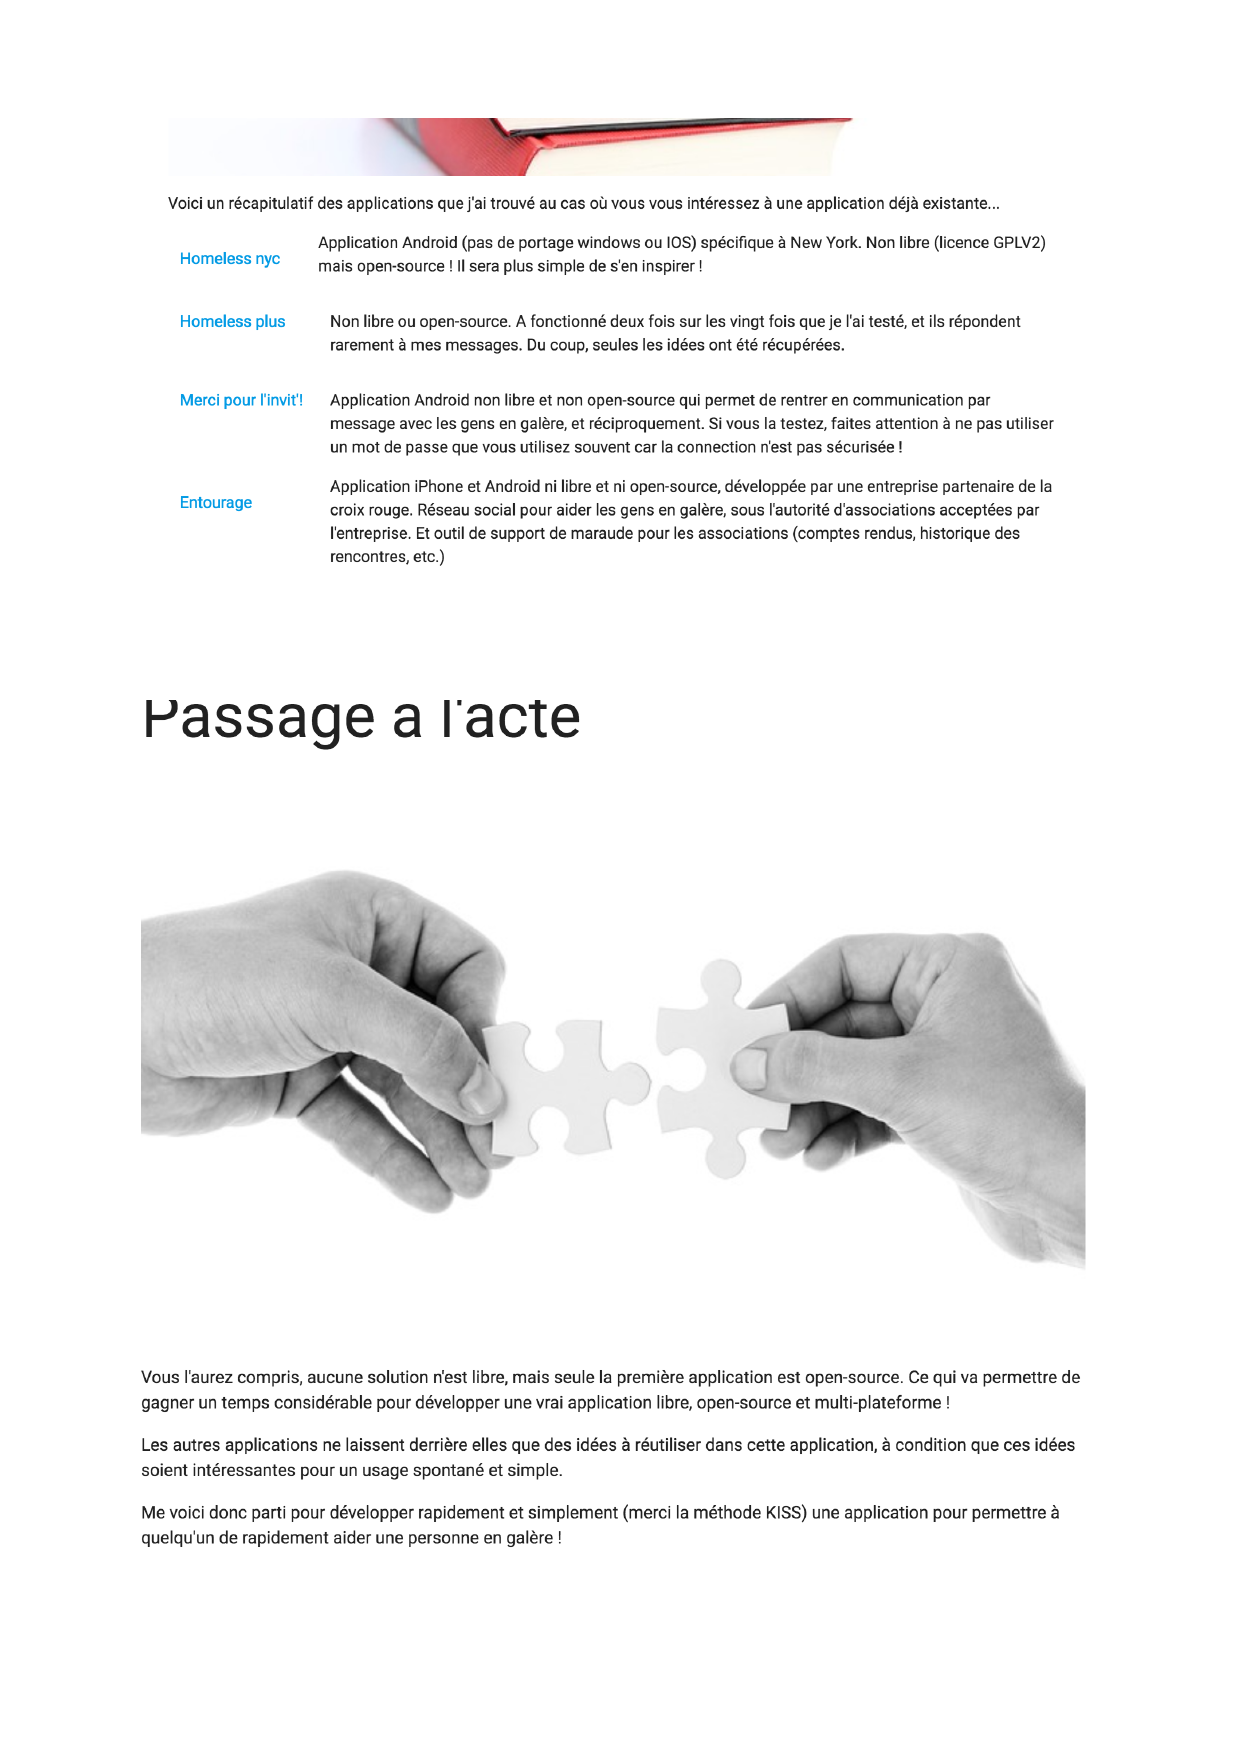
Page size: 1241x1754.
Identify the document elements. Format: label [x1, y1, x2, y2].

picture [118, 700, 1123, 1564]
picture [118, 118, 1123, 646]
